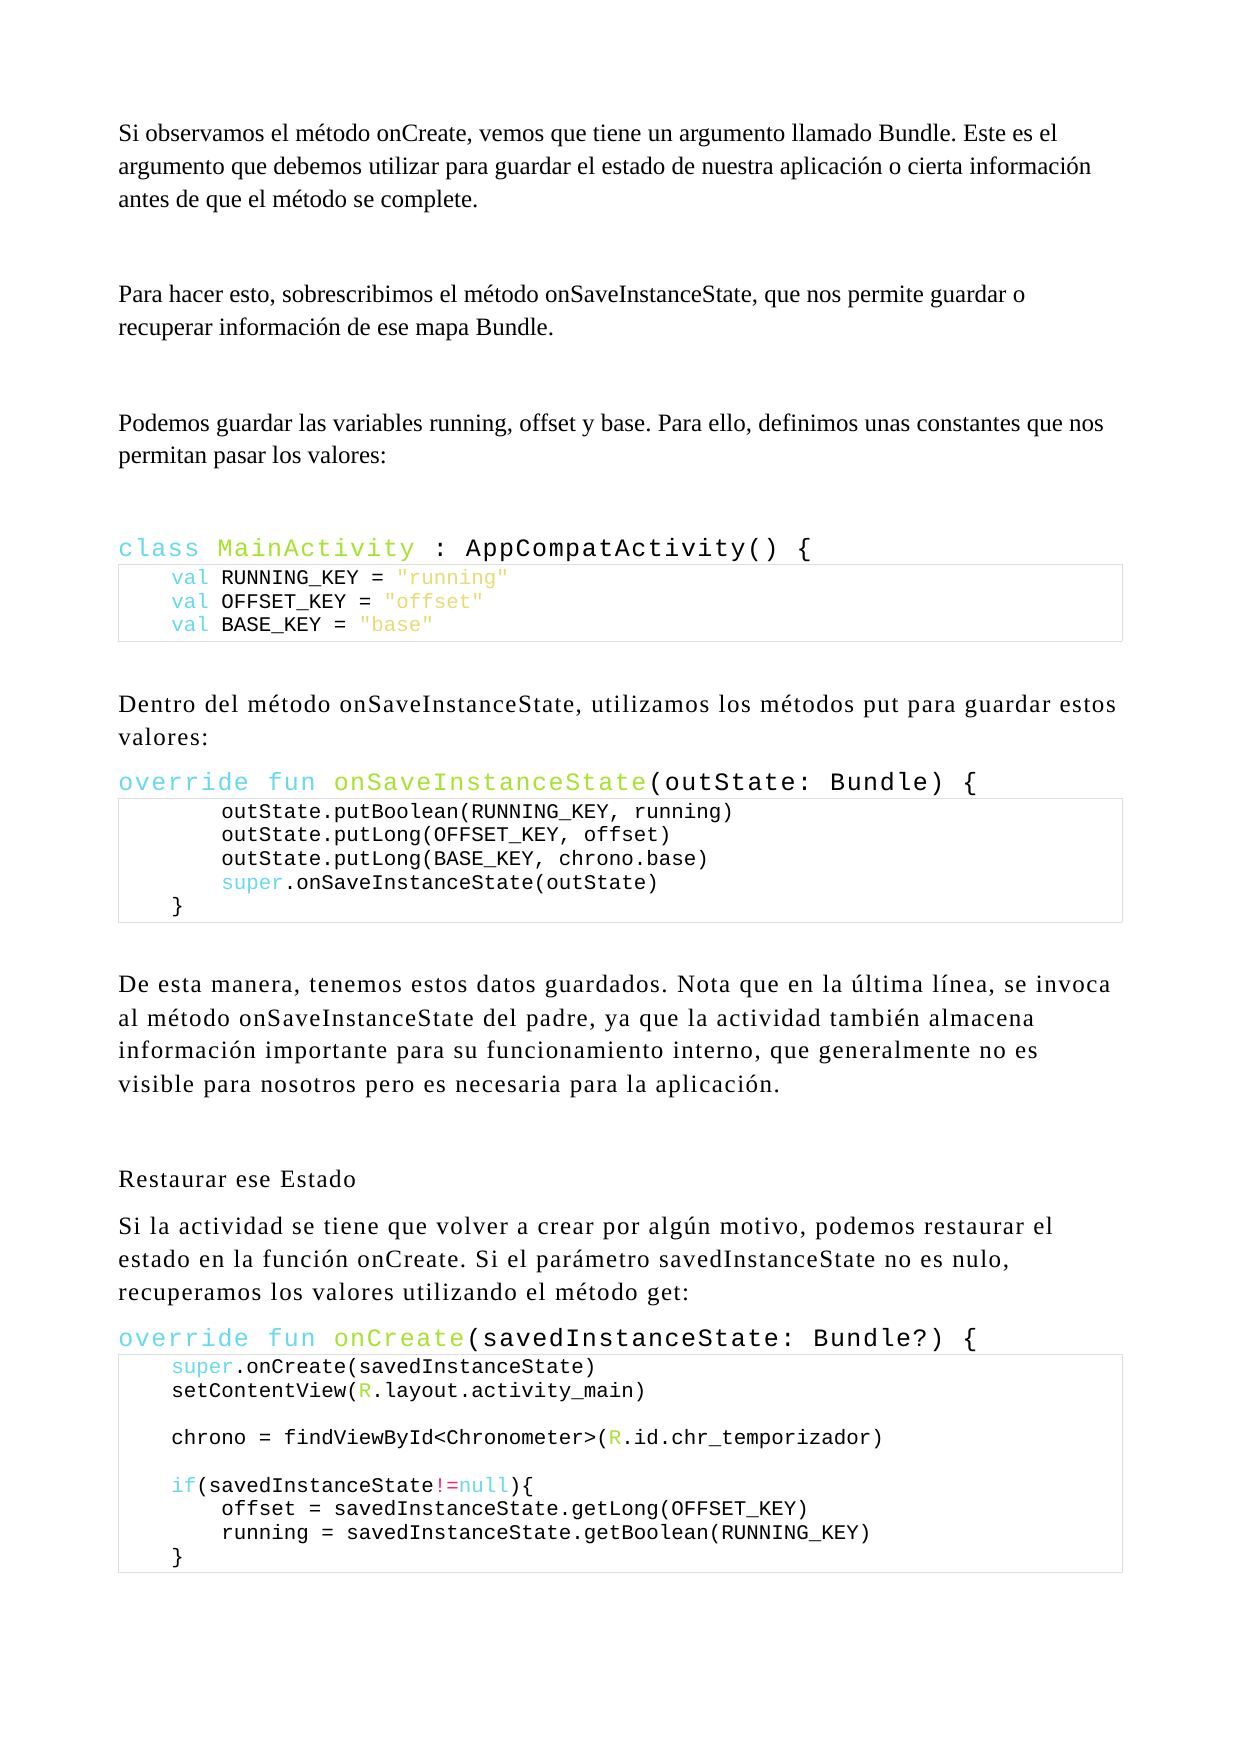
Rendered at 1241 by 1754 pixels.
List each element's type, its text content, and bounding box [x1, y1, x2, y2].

text val RUNNING_KEY = "running" [119, 565, 1122, 588]
text offset = savedInstanceState.getLong(OFFSET_KEY) [119, 1495, 1122, 1519]
text outState.putLong(OFFSET_KEY, offset) [119, 821, 1122, 845]
text outState.putLong(BASE_KEY, chrono.base) [119, 845, 1122, 869]
text override fun onCreate(savedInstanceState: Bundle?) { [118, 1325, 1122, 1353]
text val OFFSET_KEY = "offset" [119, 588, 1122, 611]
text override fun onSaveInstanceState(outState: Bundle) { [118, 769, 1122, 798]
text super.onSaveInstanceState(outState) [119, 869, 1122, 892]
text setContentView(R.layout.activity_main) [119, 1377, 1122, 1404]
text Si observamos el método onCreate, vemos que tiene un argumento llamado Bundle. Este es el argumento que debemos utilizar para guardar el estado de nuestra aplicación o cierta información antes de que el método se complete. [118, 118, 1122, 213]
text class MainActivity : AppCompatActivity() { [118, 536, 1122, 564]
text running = savedInstanceState.getBoolean(RUNNING_KEY) [119, 1519, 1122, 1543]
text } [119, 1543, 1122, 1572]
text chrono = findViewById<Chronometer>(R.id.chr_temporizador) [119, 1424, 1122, 1451]
text Si la actividad se tiene que volver a crear por algún motivo, podemos restaurar el estado en la función onCreate. Si el parámetro savedInstanceState no es nulo, recuperamos los valores utilizando el método get: [118, 1211, 1122, 1306]
text De esta manera, tenemos estos datos guardados. Nota que en la última línea, se invoca al método onSaveInstanceState del padre, ya que la actividad también almacena información importante para su funcionamiento interno, que generalmente no es visible para nosotros pero es necesaria para la aplicación. [118, 969, 1122, 1097]
text super.onCreate(savedInstanceState) [119, 1355, 1122, 1377]
text outState.putBoolean(RUNNING_KEY, running) [119, 799, 1122, 821]
text Restaurar ese Estado [118, 1164, 1122, 1193]
text Para hacer esto, sobrescribimos el método onSaveInstanceState, que nos permite guardar o recuperar información de ese mapa Bundle. [118, 279, 1122, 341]
text } [119, 892, 1122, 922]
text Dentro del método onSaveInstanceState, utilizamos los métodos put para guardar estos valores: [118, 689, 1122, 751]
text Podemos guardar las variables running, offset y base. Para ello, definimos unas constantes que nos permitan pasar los valores: [118, 408, 1122, 469]
text val BASE_KEY = "base" [119, 611, 1122, 641]
text if(savedInstanceState!=null){ [119, 1472, 1122, 1495]
